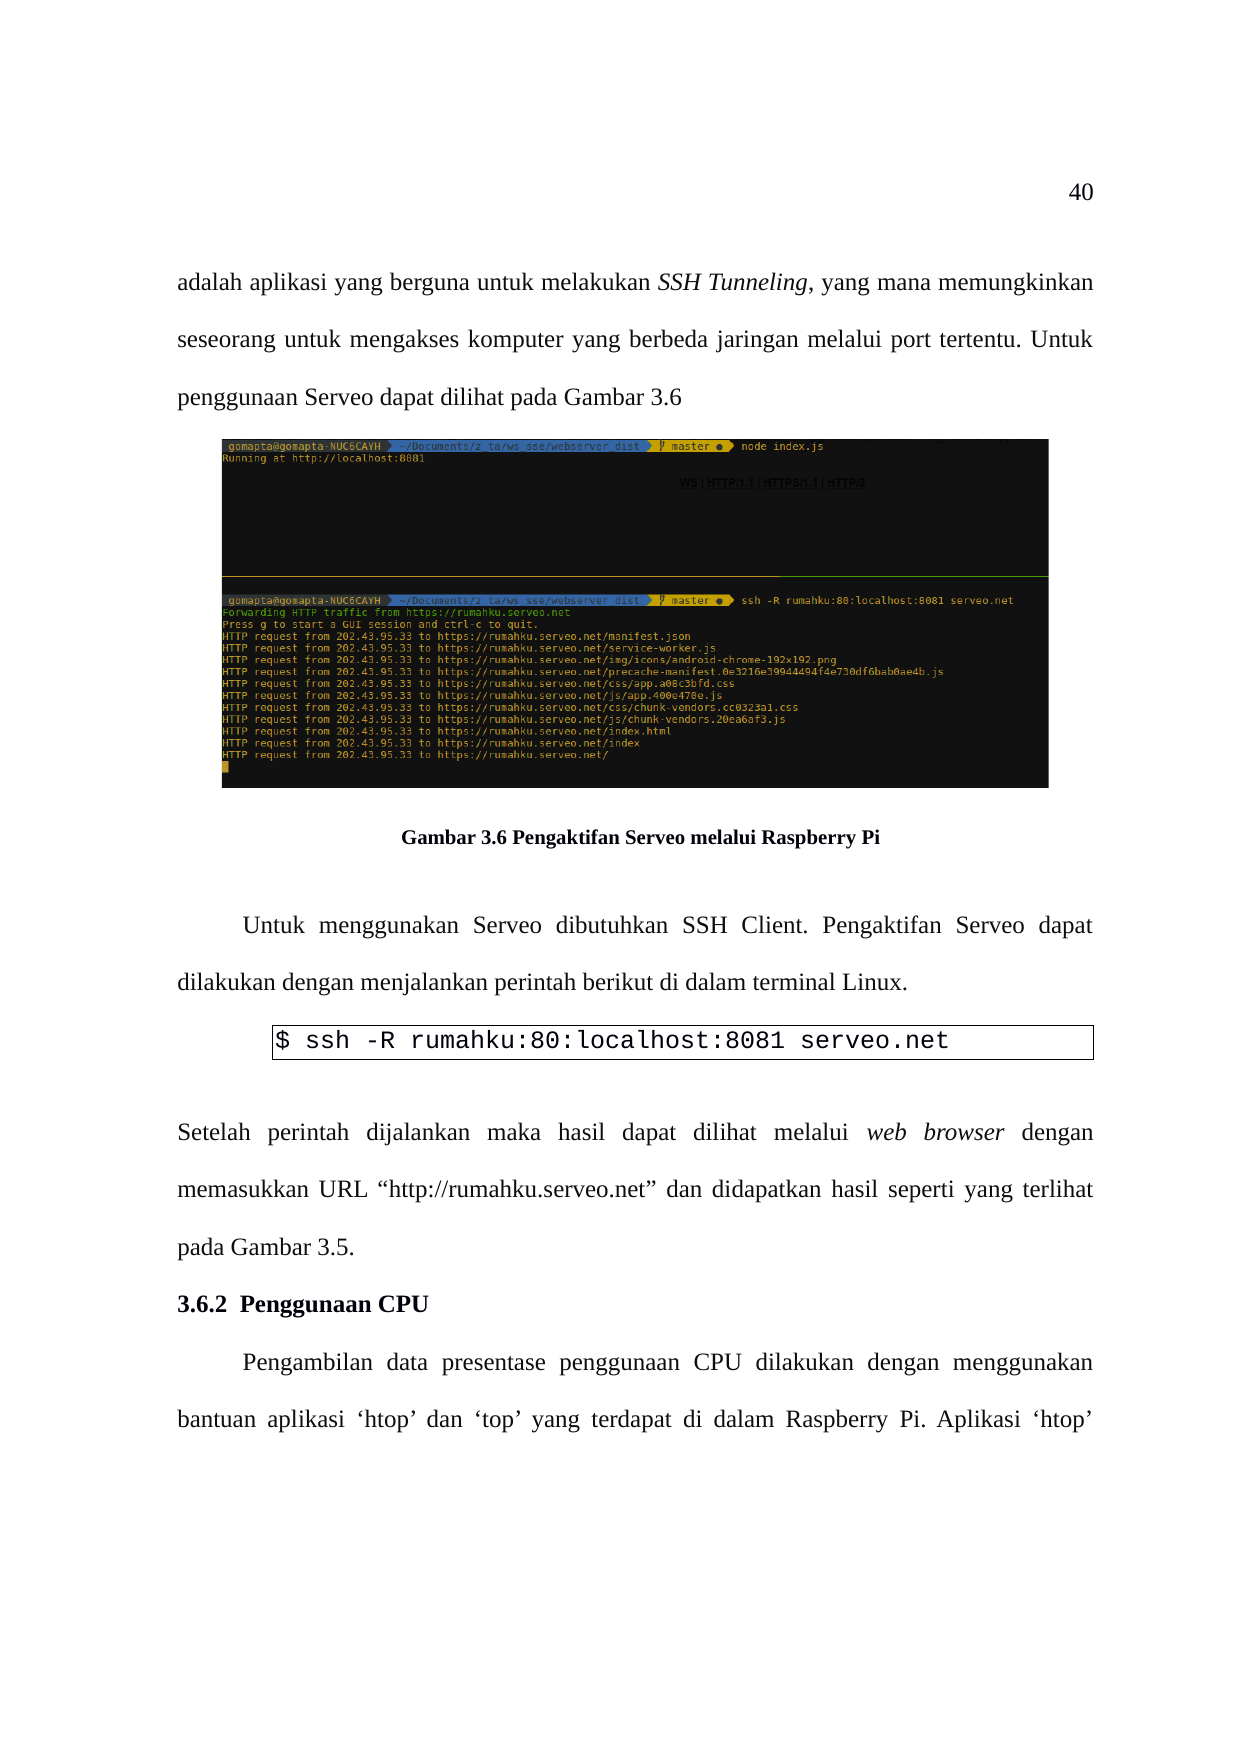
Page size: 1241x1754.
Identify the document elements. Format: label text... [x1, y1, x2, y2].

picture [221, 439, 1049, 788]
text Pengambilan data presentase penggunaan CPU dilakukan dengan menggunakan bantuan aplikasi ‘htop’ dan ‘top’ yang terdapat di dalam Raspberry Pi. Aplikasi ‘htop’ [177, 1347, 1093, 1433]
text 2Gambar 3.6 Pengaktifan Serveo melalui Raspberry Pi [222, 788, 1049, 849]
text adalah aplikasi yang berguna untuk melakukan SSH Tunneling, yang mana memungkinkan seseorang untuk mengakses komputer yang berbeda jaringan melalui port tertentu. Untuk penggunaan Serveo dapat dilihat pada Gambar 3.6 [177, 267, 1093, 411]
table_header $ ssh -R rumahku:80:localhost:8081 serveo.net [273, 1026, 1093, 1059]
text Setelah perintah dijalankan maka hasil dapat dilihat melalui web browser dengan memasukkan URL “http://rumahku.serveo.net” dan didapatkan hasil seperti yang terlihat pada Gambar 3.5. [177, 1117, 1093, 1261]
subtitle 3.6.2 Penggunaan CPU [177, 1289, 1093, 1318]
text Untuk menggunakan Serveo dibutuhkan SSH Client. Pengaktifan Serveo dapat dilakukan dengan menjalankan perintah berikut di dalam terminal Linux. [177, 439, 1093, 996]
